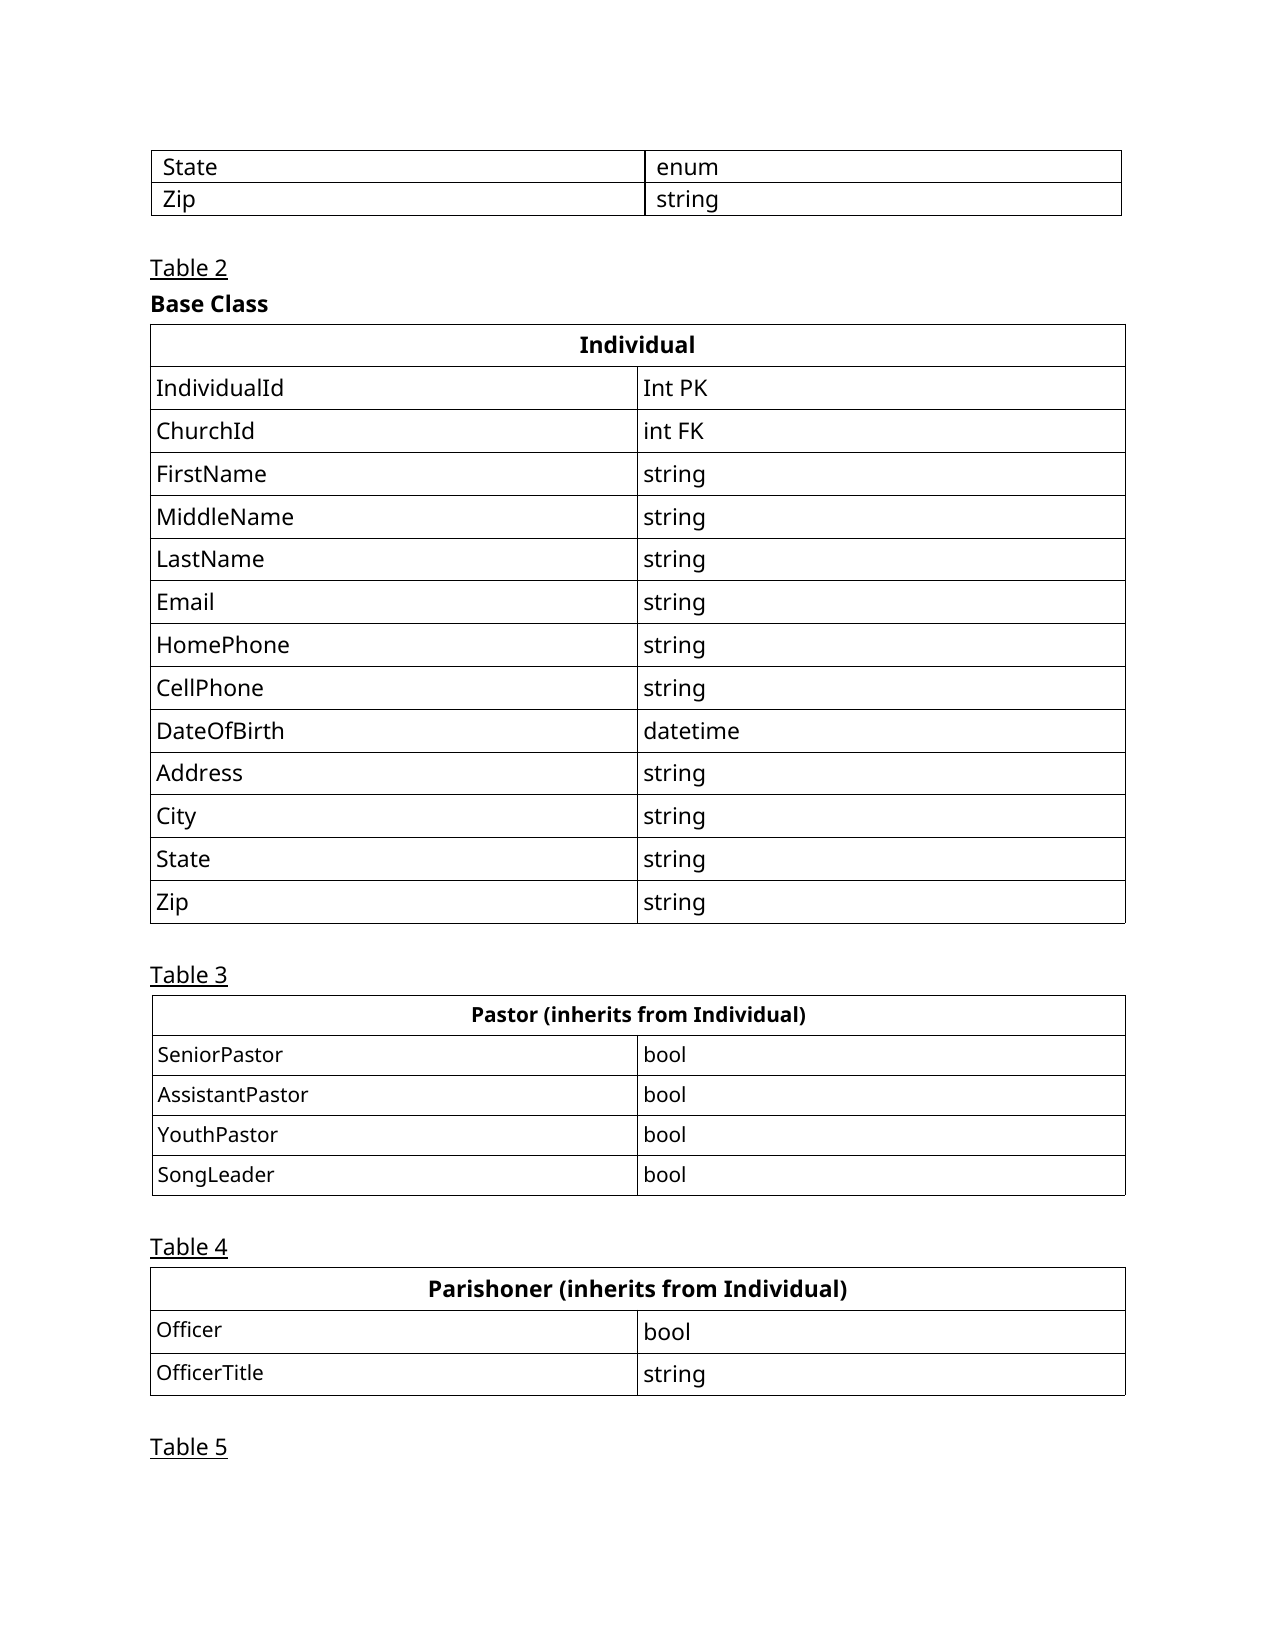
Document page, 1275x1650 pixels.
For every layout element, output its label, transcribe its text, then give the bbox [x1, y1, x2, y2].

table_cell FirstName [151, 453, 637, 495]
table_cell DateOfBirth [151, 710, 637, 752]
table_cell datetime [638, 710, 1125, 752]
table_cell IndividualId [151, 367, 637, 409]
table_cell OfficerTitle [151, 1354, 637, 1395]
table_cell string [638, 1354, 1125, 1395]
table_cell string [638, 838, 1125, 880]
table_cell Zip [152, 183, 163, 214]
table_cell enum [646, 151, 656, 182]
table_cell bool [638, 1311, 1125, 1352]
table_cell string [638, 624, 1125, 666]
table_cell YouthPastor [153, 1116, 637, 1155]
text Base Class [150, 287, 1125, 319]
table_header Individual [151, 325, 1125, 366]
table_cell Address [151, 753, 637, 794]
table_cell bool [638, 1036, 1125, 1075]
table_cell Int PK [638, 367, 1125, 409]
table_cell MiddleName [151, 496, 637, 537]
table_cell string [638, 881, 1125, 923]
table_cell Zip [634, 183, 644, 214]
table_cell Officer [151, 1311, 637, 1352]
text Table 2 [150, 252, 1125, 283]
table_cell Zip [151, 881, 637, 923]
table_cell State [152, 151, 163, 182]
table_cell string [638, 496, 1125, 537]
table_cell AssistantPastor [153, 1076, 637, 1115]
text Table 5 [150, 1431, 1125, 1462]
table_cell string [638, 753, 1125, 794]
table_cell City [151, 795, 637, 837]
table_cell State [634, 151, 644, 182]
table_header Parishoner (inherits from Individual) [151, 1268, 1125, 1309]
text Table 3 [150, 959, 1125, 990]
table_cell Email [151, 581, 637, 623]
table_cell string [638, 667, 1125, 709]
table_cell LastName [151, 539, 637, 580]
table_cell string [638, 539, 1125, 580]
table_cell bool [638, 1076, 1125, 1115]
table_cell bool [638, 1156, 1125, 1195]
table_cell string [638, 581, 1125, 623]
table_cell CellPhone [151, 667, 637, 709]
table_cell string [646, 183, 656, 214]
table_cell string [638, 795, 1125, 837]
table_cell HomePhone [151, 624, 637, 666]
table_cell SeniorPastor [153, 1036, 637, 1075]
table_cell enum [1110, 151, 1121, 182]
text Table 4 [150, 1231, 1125, 1262]
table_cell string [1110, 183, 1121, 214]
table_header Pastor (inherits from Individual) [153, 996, 1125, 1035]
table_cell ChurchId [151, 410, 637, 452]
table_cell State [151, 838, 637, 880]
table_cell bool [638, 1116, 1125, 1155]
table_cell SongLeader [153, 1156, 637, 1195]
table_cell int FK [638, 410, 1125, 452]
table_cell string [638, 453, 1125, 495]
